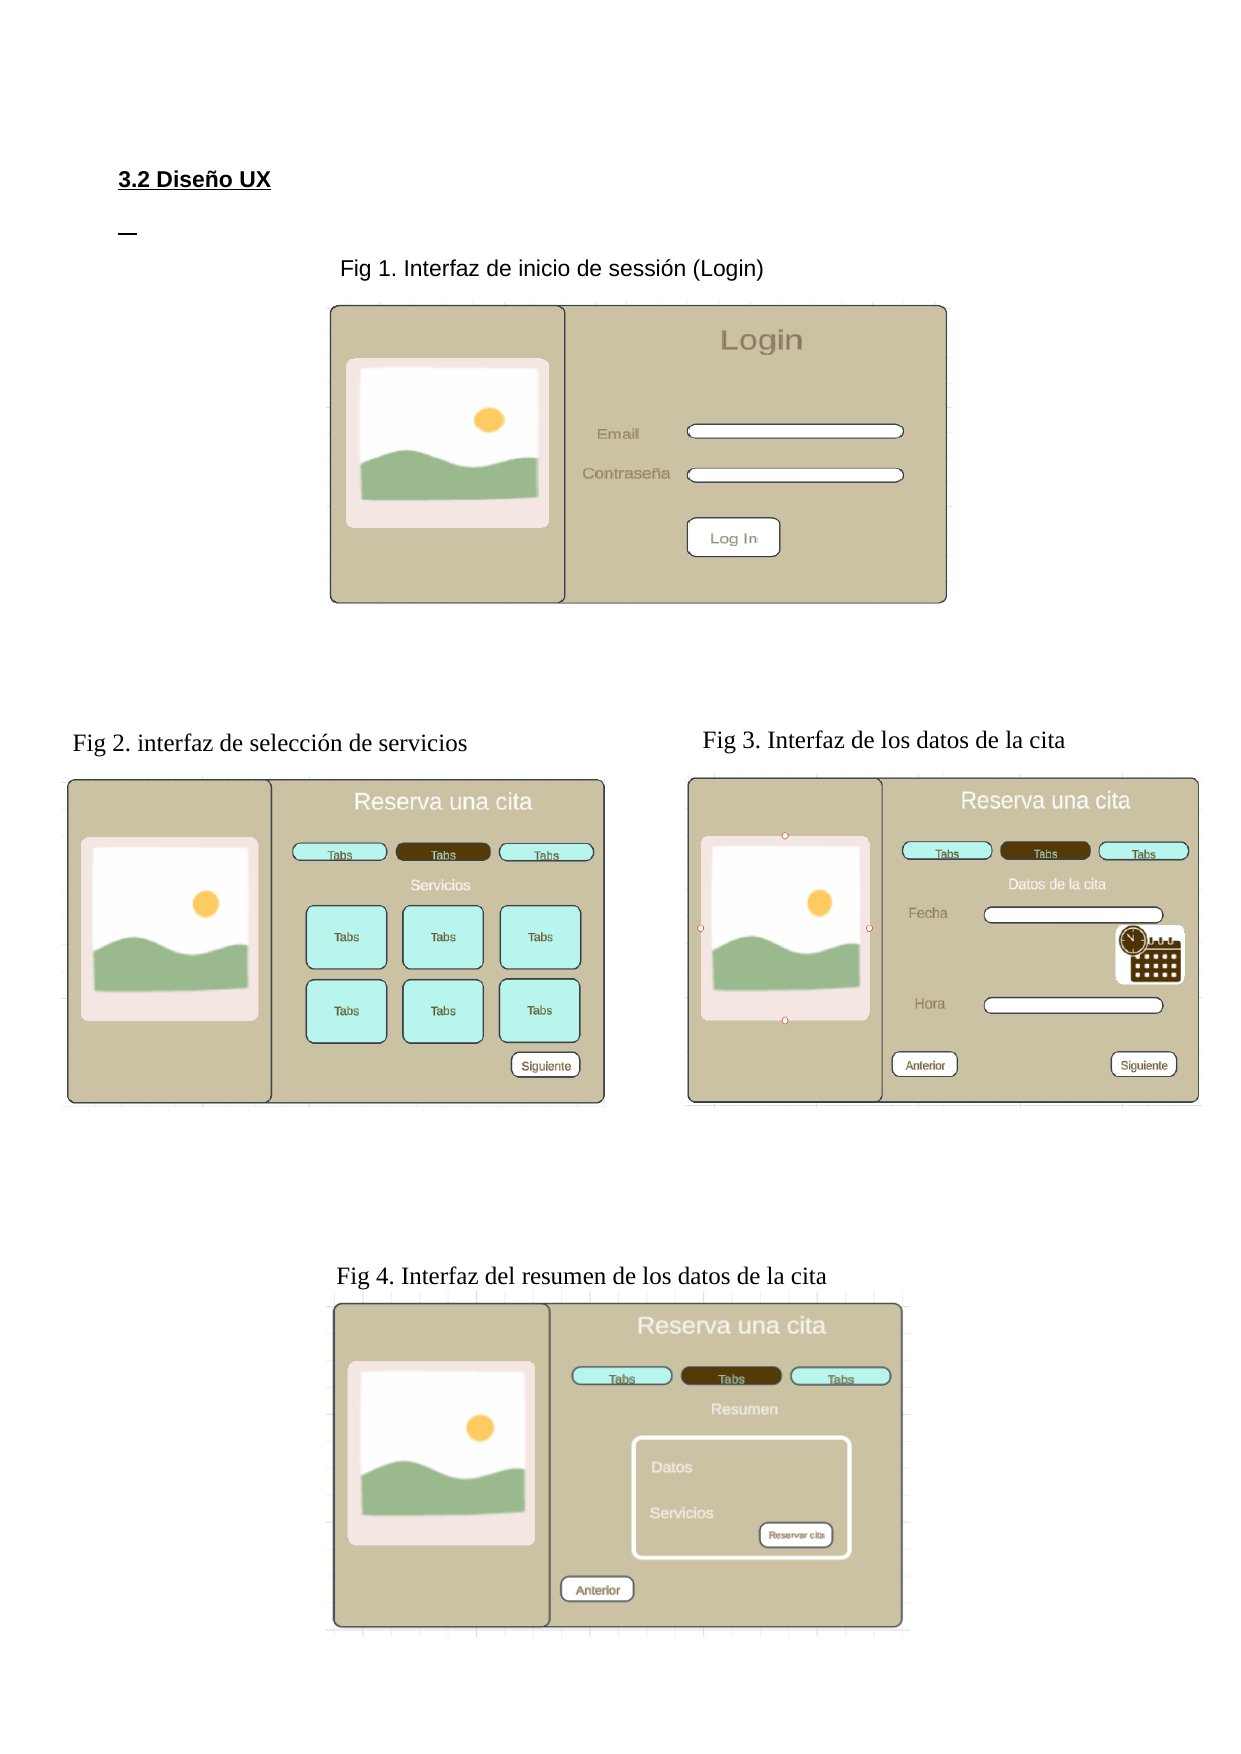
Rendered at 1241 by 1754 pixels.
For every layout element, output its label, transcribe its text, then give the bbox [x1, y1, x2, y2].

text Fig 1. Interfaz de inicio de sessión (Login) [118, 255, 1122, 282]
picture [684, 774, 1202, 1108]
text 3.2 Diseño UX [118, 166, 1122, 192]
picture [326, 302, 952, 604]
picture [326, 1291, 911, 1637]
picture [61, 777, 606, 1107]
